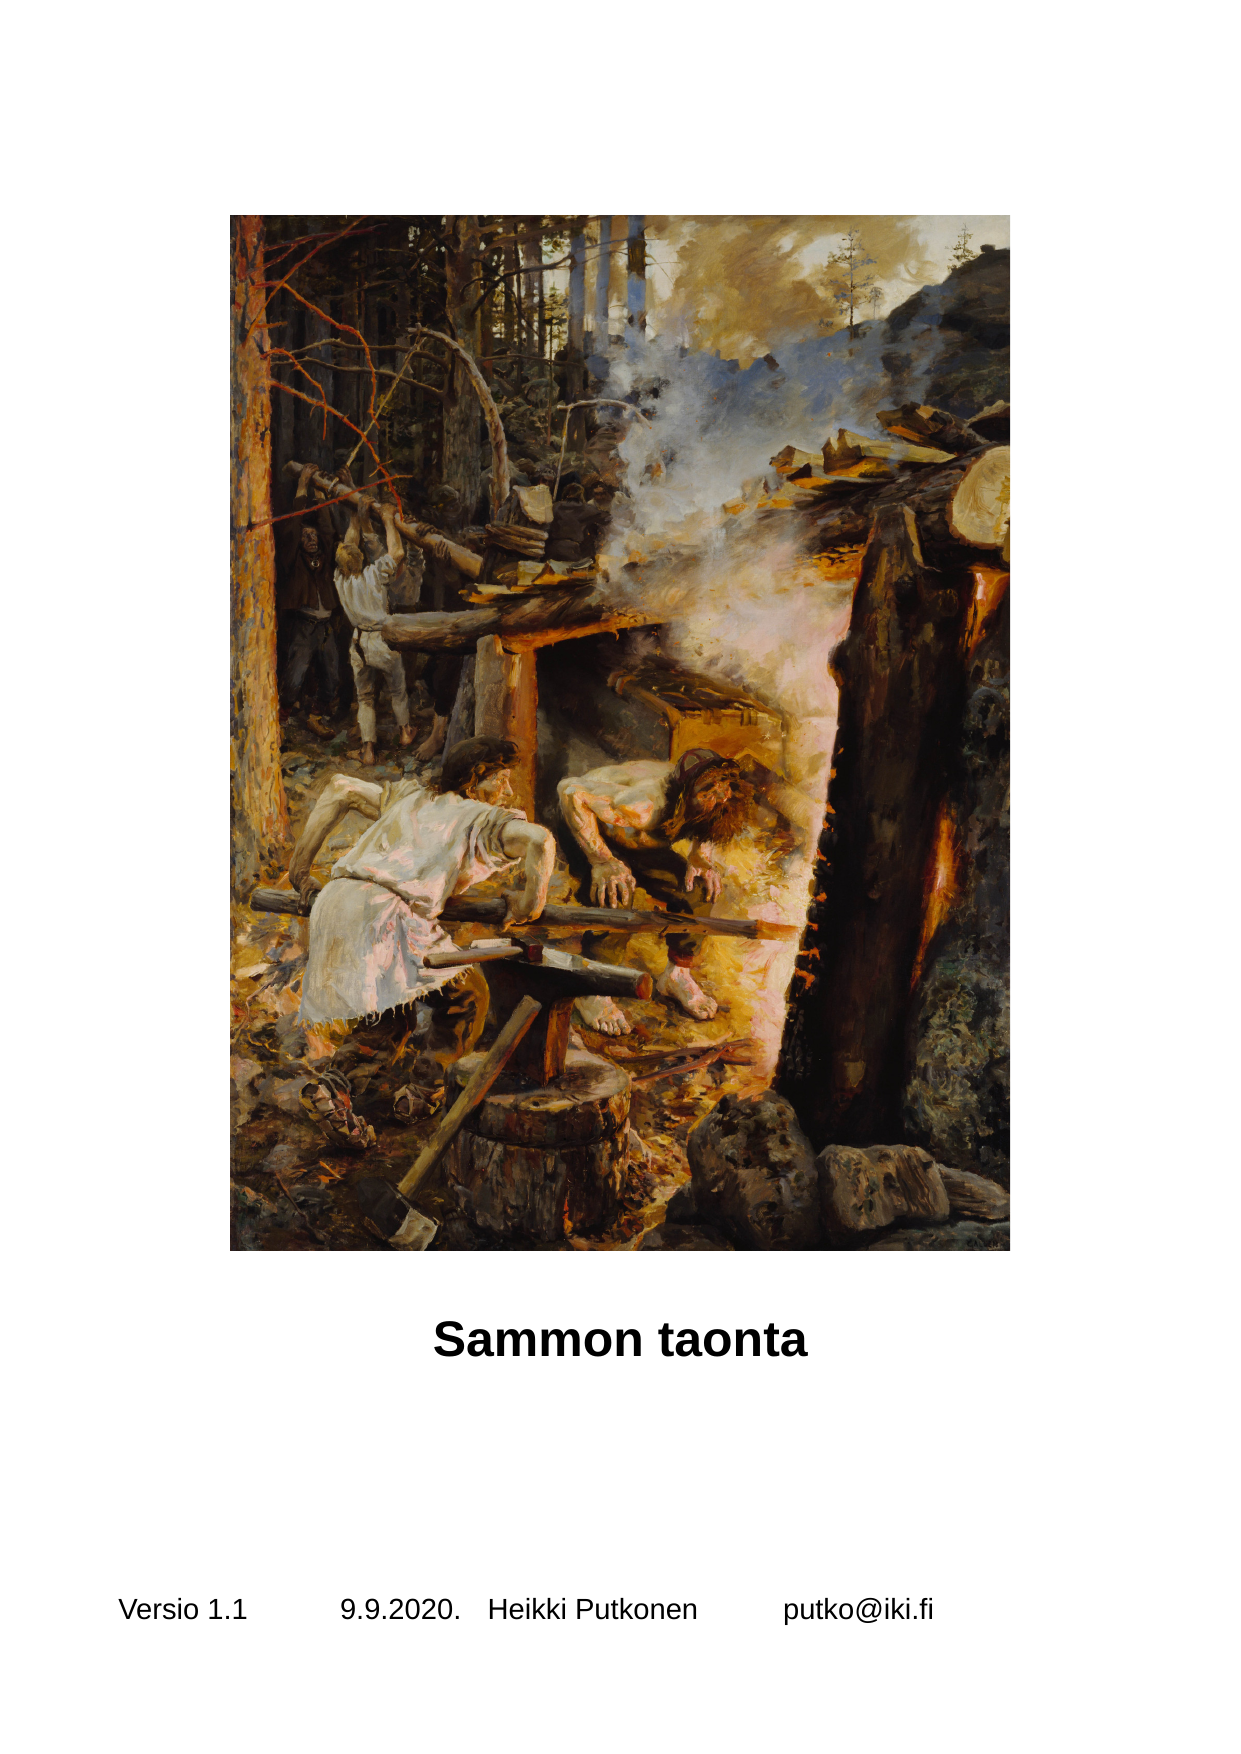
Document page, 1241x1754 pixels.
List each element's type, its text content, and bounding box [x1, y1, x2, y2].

text Versio 1.1 9.9.2020. Heikki Putkonen putko@iki.fi [118, 1592, 1122, 1626]
picture [230, 215, 1011, 1251]
title Sammon taonta [118, 1309, 1122, 1367]
